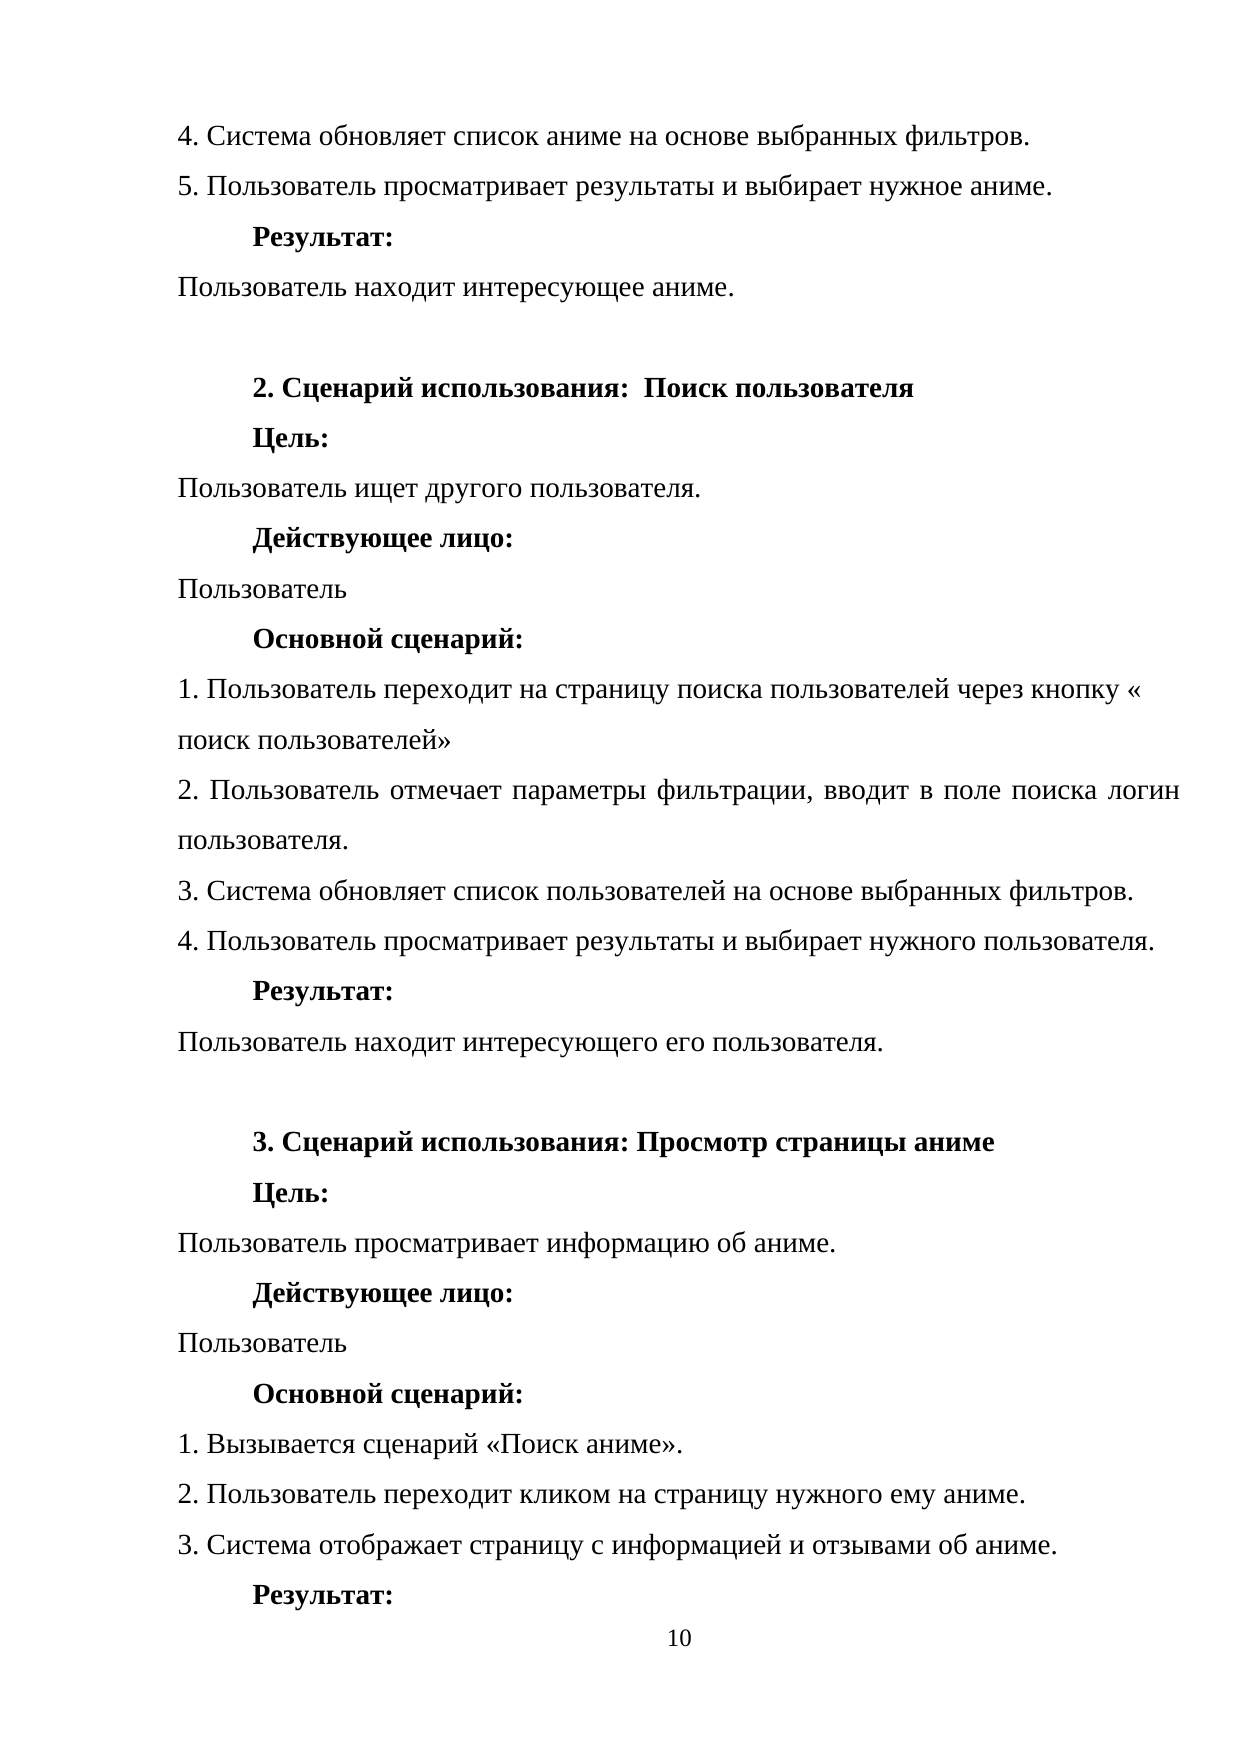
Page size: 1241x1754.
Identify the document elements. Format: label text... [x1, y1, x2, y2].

text Основной сценарий: [177, 1376, 1181, 1409]
text Пользователь находит интересующего его пользователя. [177, 1024, 1181, 1057]
text Пользователь просматривает информацию об аниме. [177, 1225, 1181, 1258]
text Действующее лицо: [177, 521, 1181, 554]
text Пользователь [177, 571, 1181, 604]
text 2. Пользователь отмечает параметры фильтрации, вводит в поле поиска логин пользователя. [177, 772, 1181, 856]
text 4. Система обновляет список аниме на основе выбранных фильтров. [177, 118, 1181, 152]
text 4. Пользователь просматривает результаты и выбирает нужного пользователя. [177, 923, 1181, 957]
text 2. Сценарий использования: Поиск пользователя [177, 370, 1181, 403]
text Результат: [177, 219, 1181, 252]
text 3. Сценарий использования: Просмотр страницы аниме [177, 1124, 1181, 1158]
text 2. Пользователь переходит кликом на страницу нужного ему аниме. [177, 1477, 1181, 1510]
text Цель: [177, 420, 1181, 453]
text 3. Система обновляет список пользователей на основе выбранных фильтров. [177, 873, 1181, 906]
text Цель: [177, 1175, 1181, 1208]
text Пользователь находит интересующее аниме. [177, 269, 1181, 303]
text Действующее лицо: [177, 1275, 1181, 1309]
text 1. Пользователь переходит на страницу поиска пользователей через кнопку « [177, 672, 1181, 705]
text Результат: [177, 1577, 1181, 1611]
text Пользователь [177, 1326, 1181, 1359]
text Основной сценарий: [177, 621, 1181, 655]
text 5. Пользователь просматривает результаты и выбирает нужное аниме. [177, 168, 1181, 202]
text поиск пользователей» [177, 722, 1181, 755]
text 3. Система отображает страницу с информацией и отзывами об аниме. [177, 1527, 1181, 1560]
text 1. Вызывается сценарий «Поиск аниме». [177, 1426, 1181, 1460]
text Результат: [177, 973, 1181, 1007]
text Пользователь ищет другого пользователя. [177, 470, 1181, 504]
